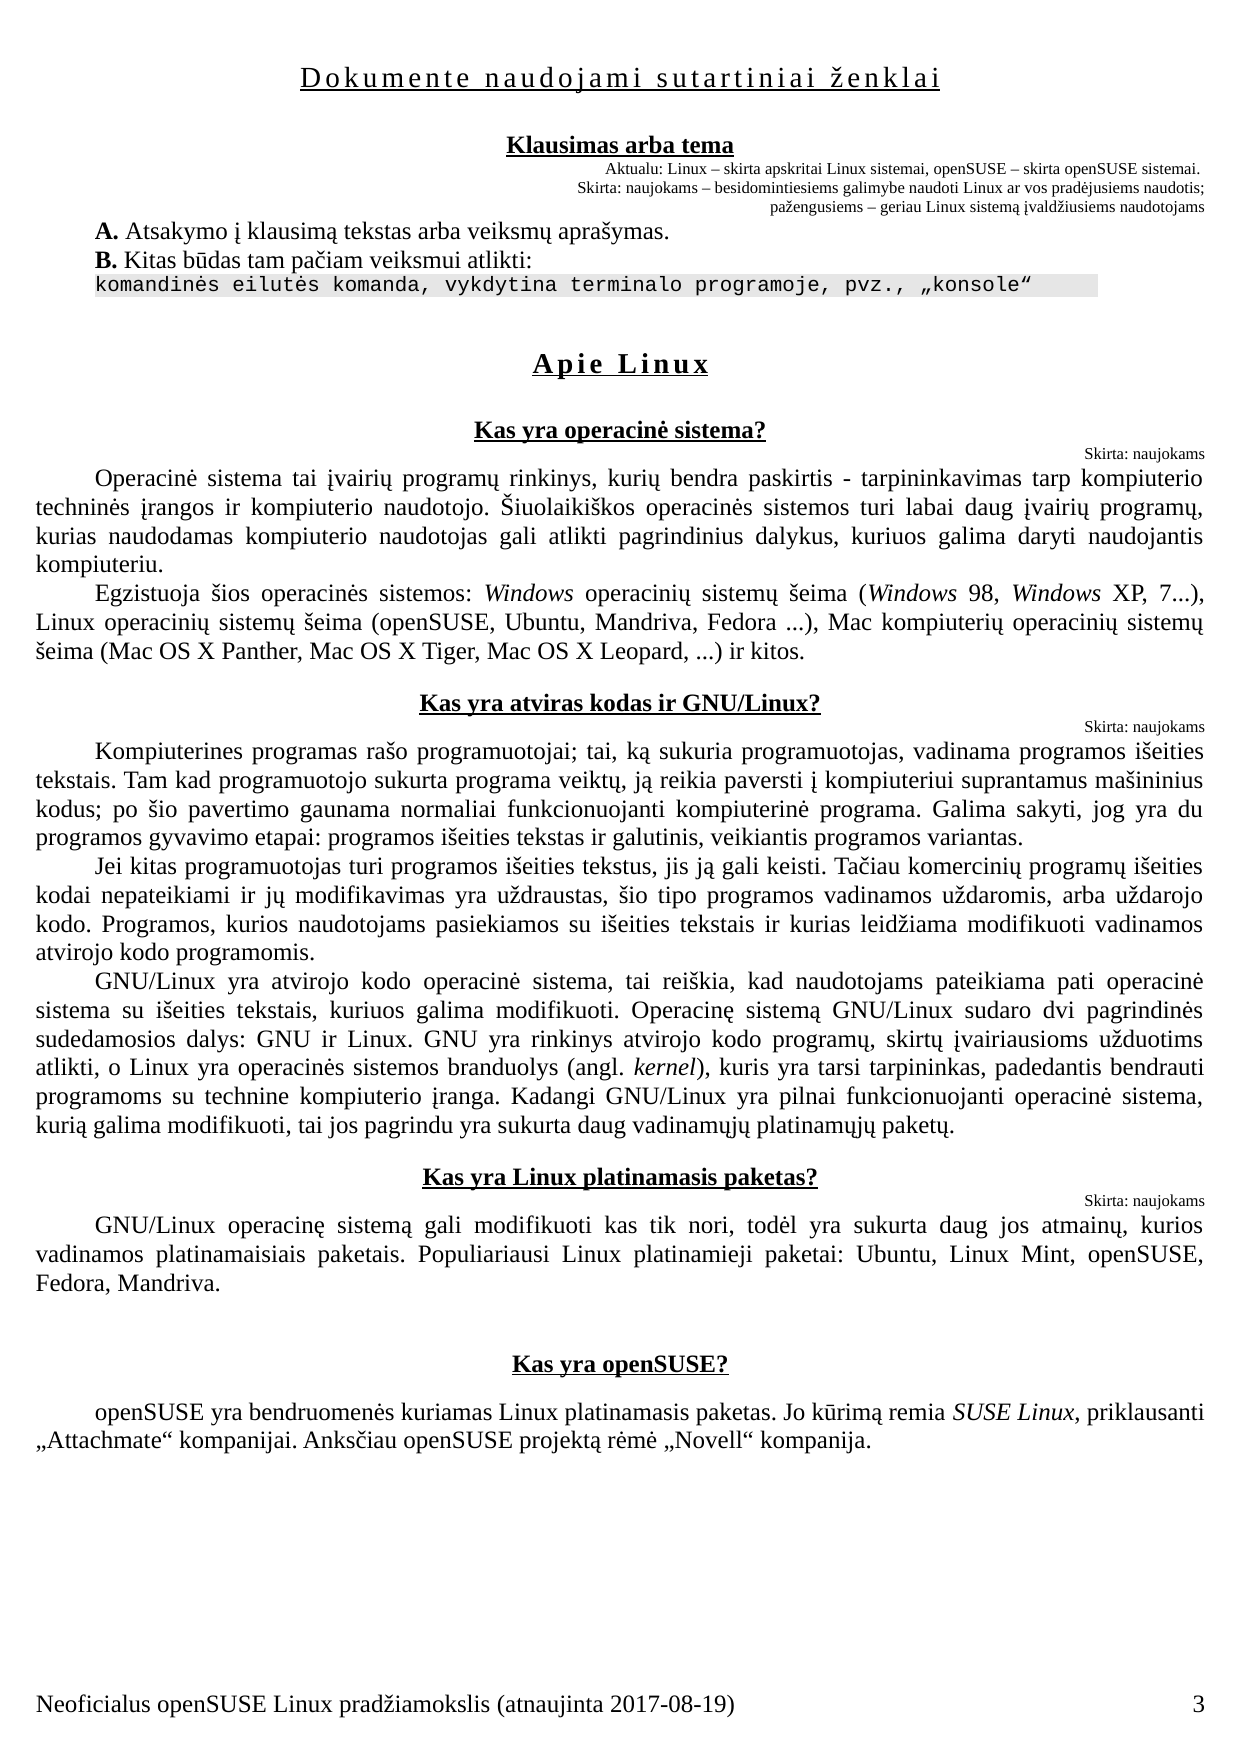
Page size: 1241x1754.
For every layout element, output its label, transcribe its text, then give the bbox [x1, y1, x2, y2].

text Skirta: naujokams [35, 444, 1205, 463]
text GNU/Linux operacinę sistemą gali modifikuoti kas tik nori, todėl yra sukurta daug jos atmainų, kurios vadinamos platinamaisiais paketais. Populiariausi Linux platinamieji paketai: Ubuntu, Linux Mint, openSUSE, Fedora, Mandriva. [35, 1210, 1205, 1296]
text Kas yra openSUSE? [35, 1349, 1205, 1378]
text Kas yra Linux platinamasis paketas? [35, 1162, 1205, 1191]
text Aktualu: Linux – skirta apskritai Linux sistemai, openSUSE – skirta openSUSE sistemai. [35, 159, 1205, 178]
text Egzistuoja šios operacinės sistemos: Windows operacinių sistemų šeima (Windows 98, Windows XP, 7...), Linux operacinių sistemų šeima (openSUSE, Ubuntu, Mandriva, Fedora ...), Mac kompiuterių operacinių sistemų šeima (Mac OS X Panther, Mac OS X Tiger, Mac OS X Leopard, ...) ir kitos. [35, 578, 1205, 664]
text Skirta: naujokams [35, 717, 1205, 736]
text B. Kitas būdas tam pačiam veiksmui atlikti: [35, 245, 1205, 274]
text openSUSE yra bendruomenės kuriamas Linux platinamasis paketas. Jo kūrimą remia SUSE Linux, priklausanti „Attachmate“ kompanijai. Anksčiau openSUSE projektą rėmė „Novell“ kompanija. [35, 1397, 1205, 1454]
text Jei kitas programuotojas turi programos išeities tekstus, jis ją gali keisti. Tačiau komercinių programų išeities kodai nepateikiami ir jų modifikavimas yra uždraustas, šio tipo programos vadinamos uždaromis, arba uždarojo kodo. Programos, kurios naudotojams pasiekiamos su išeities tekstais ir kurias leidžiama modifikuoti vadinamos atvirojo kodo programomis. [35, 851, 1205, 966]
text Klausimas arba tema [35, 130, 1205, 159]
subtitle Apie Linux [35, 346, 1205, 379]
text Operacinė sistema tai įvairių programų rinkinys, kurių bendra paskirtis - tarpininkavimas tarp kompiuterio techninės įrangos ir kompiuterio naudotojo. Šiuolaikiškos operacinės sistemos turi labai daug įvairių programų, kurias naudodamas kompiuterio naudotojas gali atlikti pagrindinius dalykus, kuriuos galima daryti naudojantis kompiuteriu. [35, 463, 1205, 578]
text Kas yra operacinė sistema? [35, 415, 1205, 444]
text Kompiuterines programas rašo programuotojai; tai, ką sukuria programuotojas, vadinama programos išeities tekstais. Tam kad programuotojo sukurta programa veiktų, ją reikia paversti į kompiuteriui suprantamus mašininius kodus; po šio pavertimo gaunama normaliai funkcionuojanti kompiuterinė programa. Galima sakyti, jog yra du programos gyvavimo etapai: programos išeities tekstas ir galutinis, veikiantis programos variantas. [35, 736, 1205, 851]
text GNU/Linux yra atvirojo kodo operacinė sistema, tai reiškia, kad naudotojams pateikiama pati operacinė sistema su išeities tekstais, kuriuos galima modifikuoti. Operacinę sistemą GNU/Linux sudaro dvi pagrindinės sudedamosios dalys: GNU ir Linux. GNU yra rinkinys atvirojo kodo programų, skirtų įvairiausioms užduotims atlikti, o Linux yra operacinės sistemos branduolys (angl. kernel), kuris yra tarsi tarpininkas, padedantis bendrauti programoms su technine kompiuterio įranga. Kadangi GNU/Linux yra pilnai funkcionuojanti operacinė sistema, kurią galima modifikuoti, tai jos pagrindu yra sukurta daug vadinamųjų platinamųjų paketų. [35, 966, 1205, 1139]
text A. Atsakymo į klausimą tekstas arba veiksmų aprašymas. [35, 216, 1205, 245]
text Skirta: naujokams [35, 1191, 1205, 1210]
text Kas yra atviras kodas ir GNU/Linux? [35, 688, 1205, 717]
text Skirta: naujokams – besidomintiesiems galimybe naudoti Linux ar vos pradėjusiems naudotis; [35, 178, 1205, 197]
text pažengusiems – geriau Linux sistemą įvaldžiusiems naudotojams [35, 197, 1205, 216]
text komandinės eilutės komanda, vykdytina terminalo programoje, pvz., „konsole“ [1098, 274, 1205, 297]
subtitle Dokumente naudojami sutartiniai ženklai [35, 60, 1205, 94]
